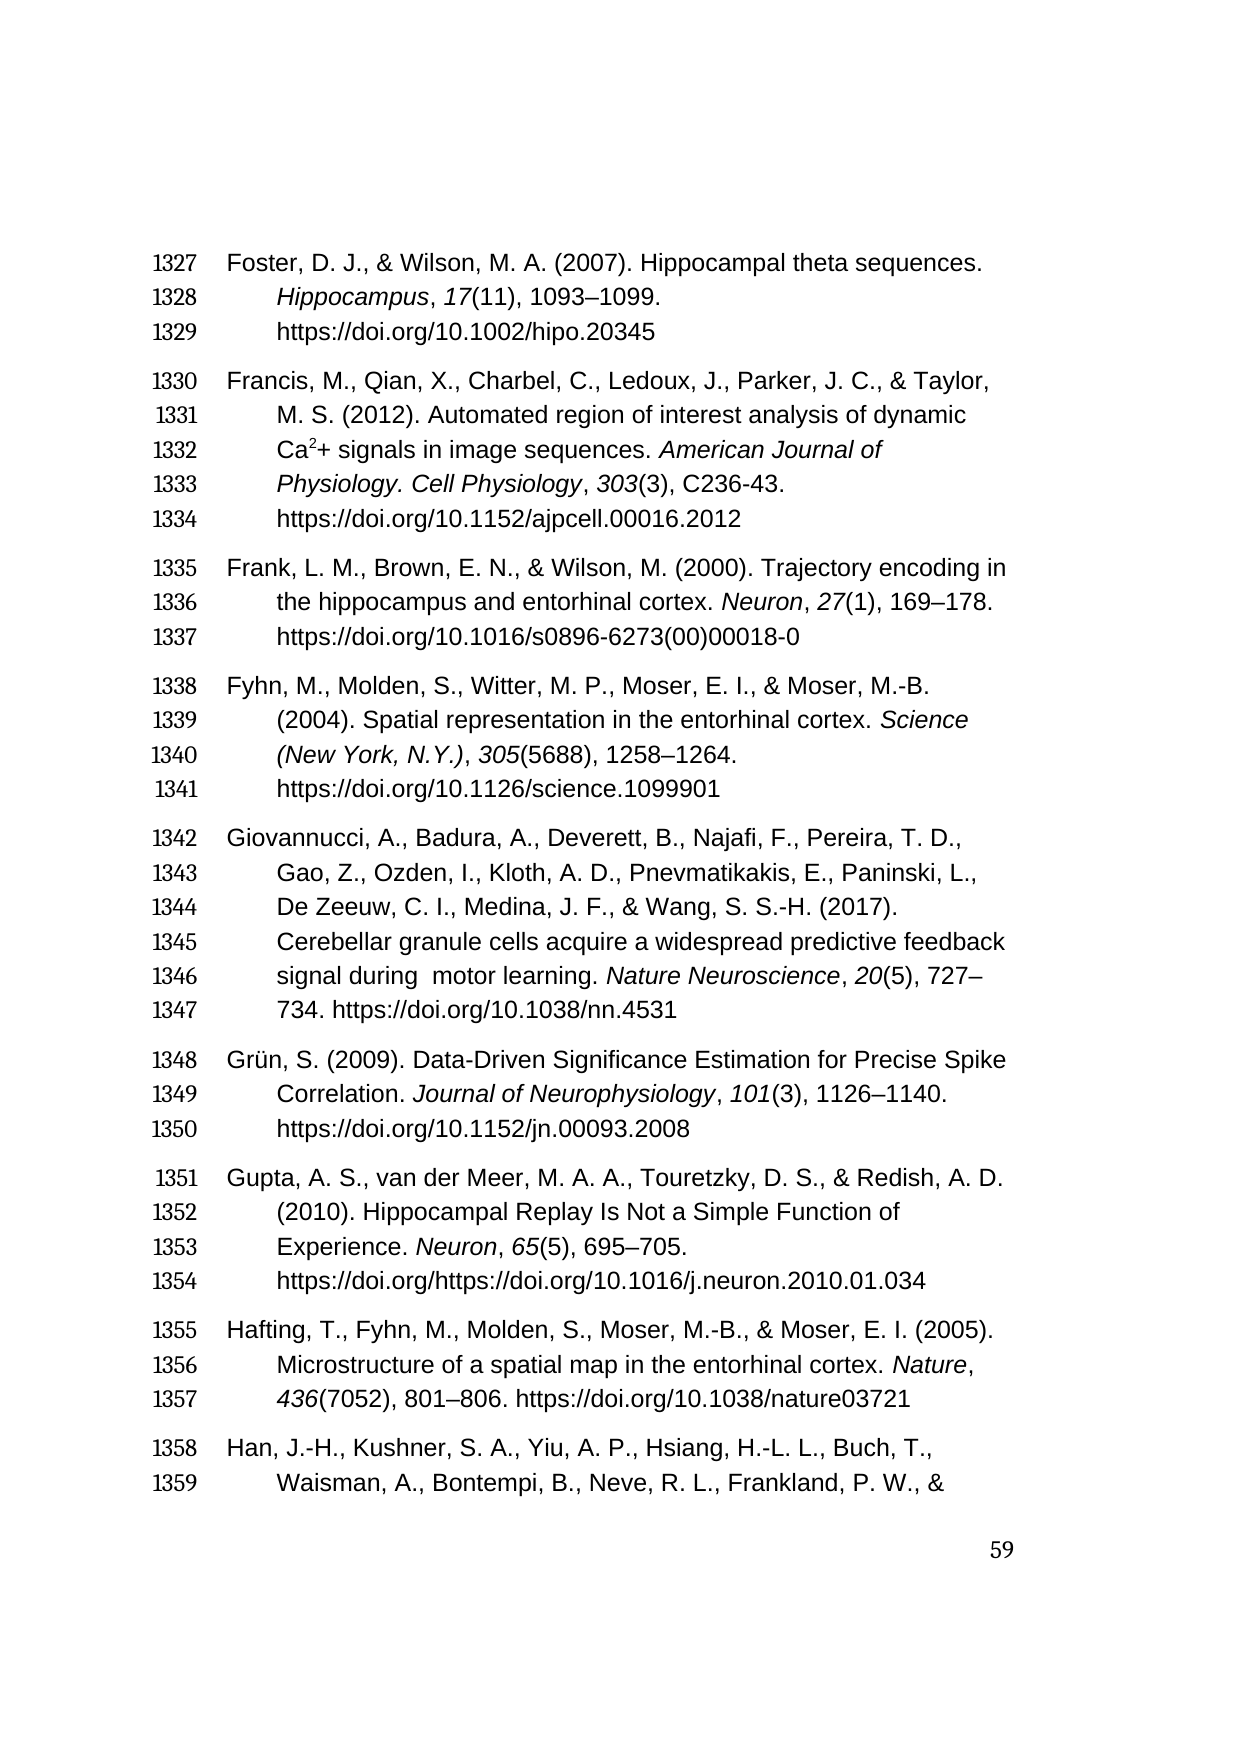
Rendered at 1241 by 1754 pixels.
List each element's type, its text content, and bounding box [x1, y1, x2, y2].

text Giovannucci, A., Badura, A., Deverett, B., Najafi, F., Pereira, T. D., Gao, Z., Ozden, I., Kloth, A. D., Pnevmatikakis, E., Paninski, L., De Zeeuw, C. I., Medina, J. F., & Wang, S. S.-H. (2017). Cerebellar granule cells acquire a widespread predictive feedback signal during motor learning. Nature Neuroscience, 20(5), 727–734. https://doi.org/10.1038/nn.4531 [226, 823, 1014, 1024]
text Hafting, T., Fyhn, M., Molden, S., Moser, M.-B., & Moser, E. I. (2005). Microstructure of a spatial map in the entorhinal cortex. Nature, 436(7052), 801–806. https://doi.org/10.1038/nature03721 [226, 1315, 1014, 1413]
text Gupta, A. S., van der Meer, M. A. A., Touretzky, D. S., & Redish, A. D. (2010). Hippocampal Replay Is Not a Simple Function of Experience. Neuron, 65(5), 695–705. https://doi.org/https://doi.org/10.1016/j.neuron.2010.01.034 [226, 1163, 1014, 1295]
text Foster, D. J., & Wilson, M. A. (2007). Hippocampal theta sequences. Hippocampus, 17(11), 1093–1099. https://doi.org/10.1002/hipo.20345 [226, 248, 1014, 345]
text Fyhn, M., Molden, S., Witter, M. P., Moser, E. I., & Moser, M.-B. (2004). Spatial representation in the entorhinal cortex. Science (New York, N.Y.), 305(5688), 1258–1264. https://doi.org/10.1126/science.1099901 [226, 671, 1014, 803]
text Frank, L. M., Brown, E. N., & Wilson, M. (2000). Trajectory encoding in the hippocampus and entorhinal cortex. Neuron, 27(1), 169–178. https://doi.org/10.1016/s0896-6273(00)00018-0 [226, 553, 1014, 650]
text Han, J.-H., Kushner, S. A., Yiu, A. P., Hsiang, H.-L. L., Buch, T., Waisman, A., Bontempi, B., Neve, R. L., Frankland, P. W., & [226, 1433, 1014, 1496]
text Grün, S. (2009). Data-Driven Significance Estimation for Precise Spike Correlation. Journal of Neurophysiology, 101(3), 1126–1140. https://doi.org/10.1152/jn.00093.2008 [226, 1044, 1014, 1142]
text Francis, M., Qian, X., Charbel, C., Ledoux, J., Parker, J. C., & Taylor, M. S. (2012). Automated region of interest analysis of dynamic Ca2+ signals in image sequences. American Journal of Physiology. Cell Physiology, 303(3), C236-43. https://doi.org/10.1152/ajpcell.00016.2012 [226, 366, 1014, 532]
